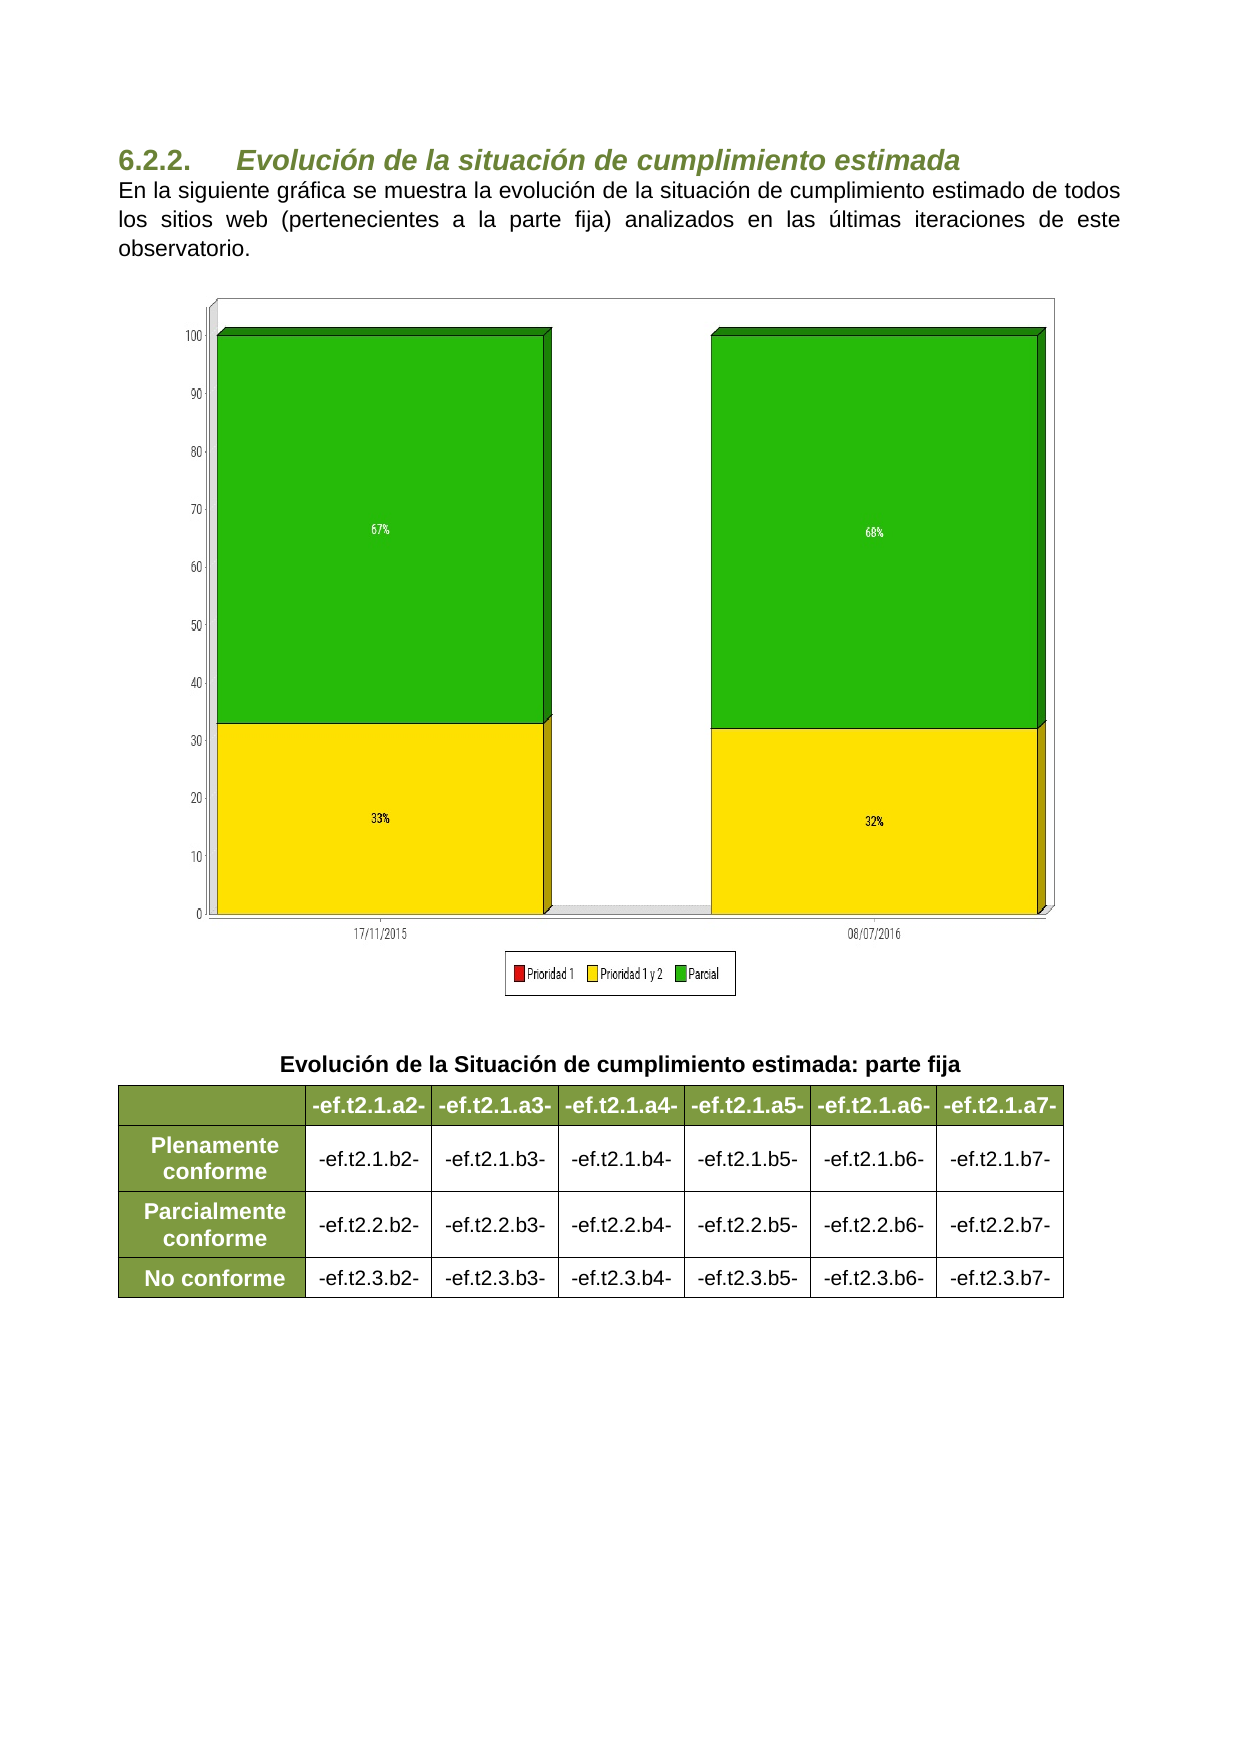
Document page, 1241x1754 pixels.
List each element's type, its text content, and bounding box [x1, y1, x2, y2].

table_cell Parcialmente conforme [119, 1192, 305, 1257]
table_header -ef.t2.1.a7- [937, 1086, 1063, 1125]
subtitle Evolución de la situación de cumplimiento estimada [118, 143, 1122, 177]
table_cell -ef.t2.1.b5- [685, 1126, 810, 1191]
table_cell -ef.t2.2.b2- [306, 1192, 431, 1257]
table_cell -ef.t2.1.b7- [937, 1126, 1063, 1191]
text Evolución de la Situación de cumplimiento estimada: parte fija [118, 1051, 1122, 1077]
table_header -ef.t2.1.a3- [432, 1086, 558, 1125]
table_cell -ef.t2.3.b4- [559, 1258, 684, 1297]
table_cell -ef.t2.3.b5- [685, 1258, 810, 1297]
table_cell -ef.t2.1.b3- [432, 1126, 558, 1191]
picture [178, 288, 1062, 998]
table_cell -ef.t2.2.b5- [685, 1192, 810, 1257]
table_header -ef.t2.1.a4- [559, 1086, 684, 1125]
table_cell -ef.t2.3.b6- [811, 1258, 936, 1297]
table_cell -ef.t2.1.b6- [811, 1126, 936, 1191]
table_cell -ef.t2.2.b7- [937, 1192, 1063, 1257]
text En la siguiente gráfica se muestra la evolución de la situación de cumplimiento estimado de todos los sitios web (pertenecientes a la parte fija) analizados en las últimas iteraciones de este observatorio. [118, 177, 1122, 261]
table_cell -ef.t2.2.b6- [811, 1192, 936, 1257]
table_cell -ef.t2.1.b2- [306, 1126, 431, 1191]
table_header -ef.t2.1.a5- [685, 1086, 810, 1125]
table_header [119, 1086, 305, 1125]
table_cell -ef.t2.3.b3- [432, 1258, 558, 1297]
table_header -ef.t2.1.a2- [306, 1086, 431, 1125]
table_cell -ef.t2.1.b4- [559, 1126, 684, 1191]
table_header -ef.t2.1.a6- [811, 1086, 936, 1125]
table_cell Plenamente conforme [119, 1126, 305, 1191]
table_cell -ef.t2.3.b7- [937, 1258, 1063, 1297]
table_cell -ef.t2.2.b4- [559, 1192, 684, 1257]
table_cell -ef.t2.2.b3- [432, 1192, 558, 1257]
table_cell -ef.t2.3.b2- [306, 1258, 431, 1297]
table_cell No conforme [119, 1258, 305, 1297]
